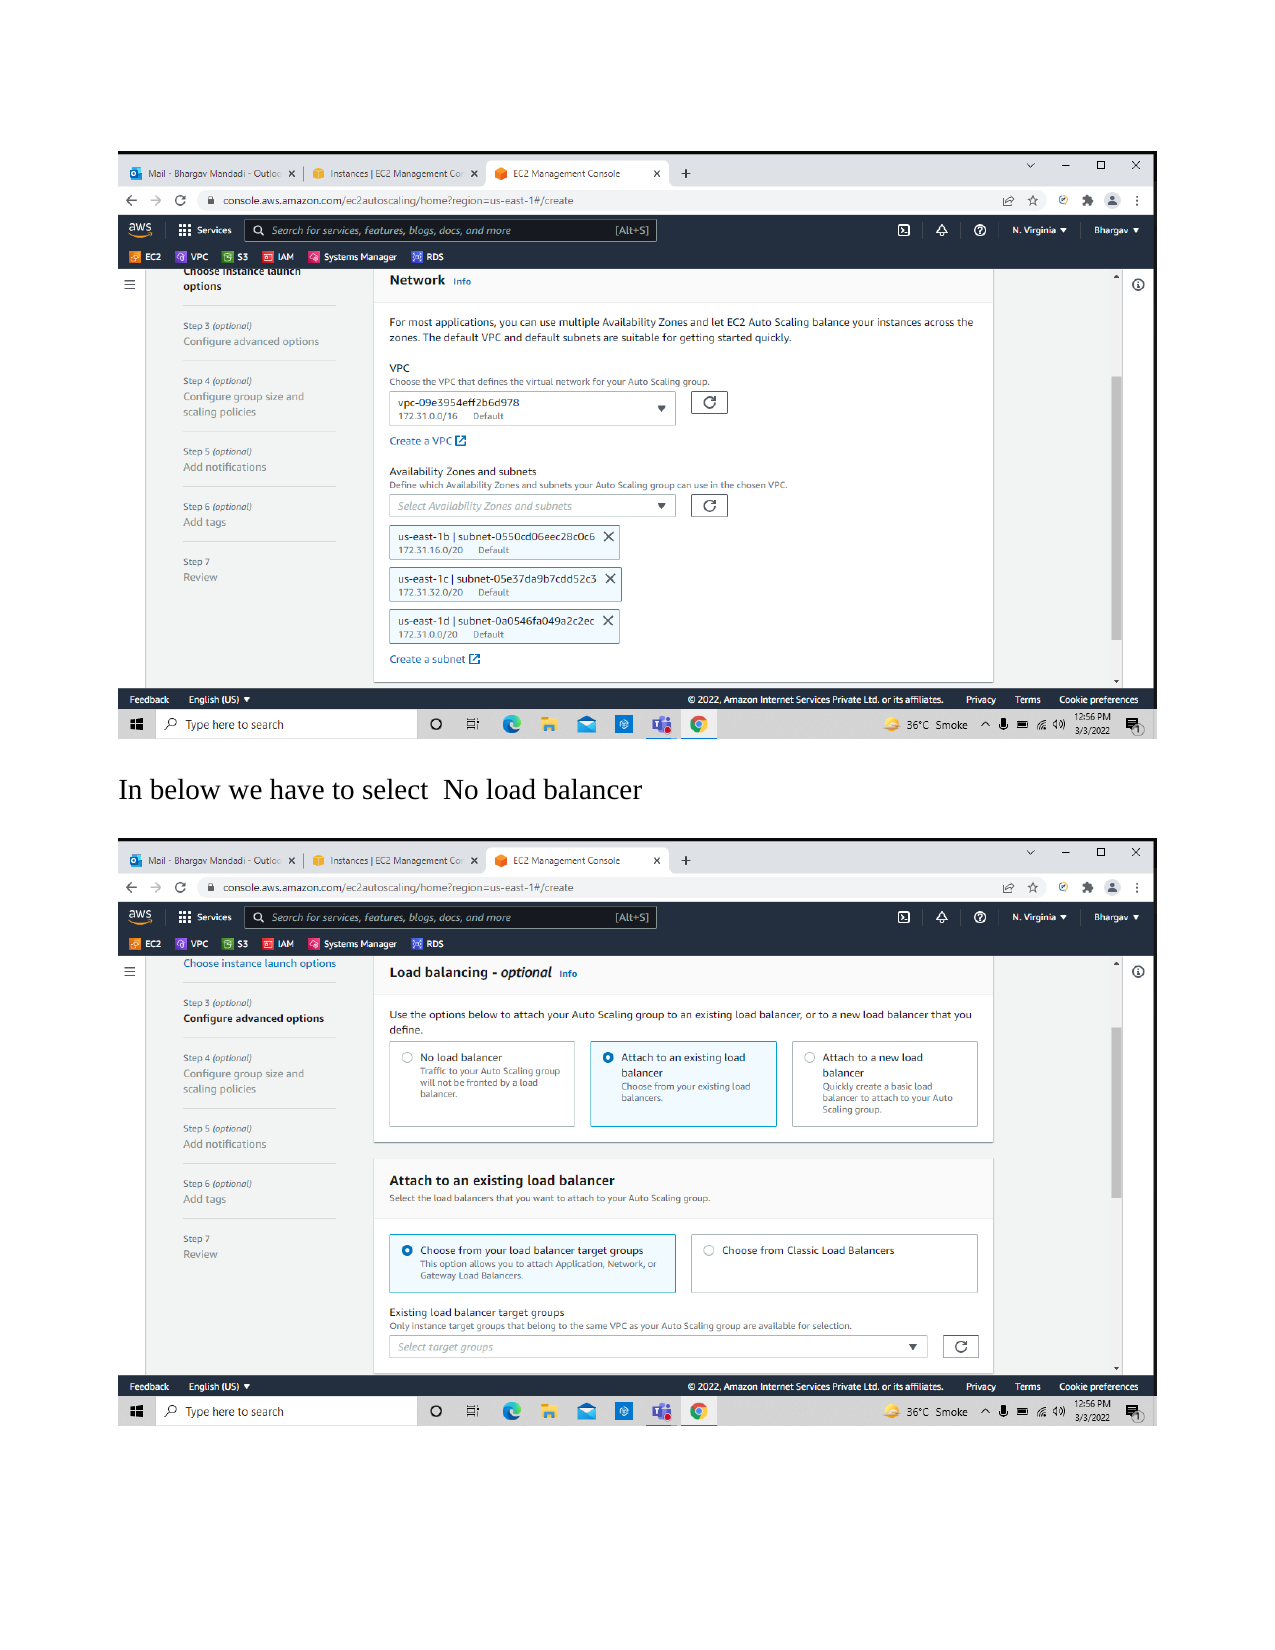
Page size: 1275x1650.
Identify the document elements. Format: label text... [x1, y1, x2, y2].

picture [118, 838, 1157, 1426]
picture [118, 151, 1157, 739]
text In below we have to select No load balancer [118, 772, 1157, 805]
